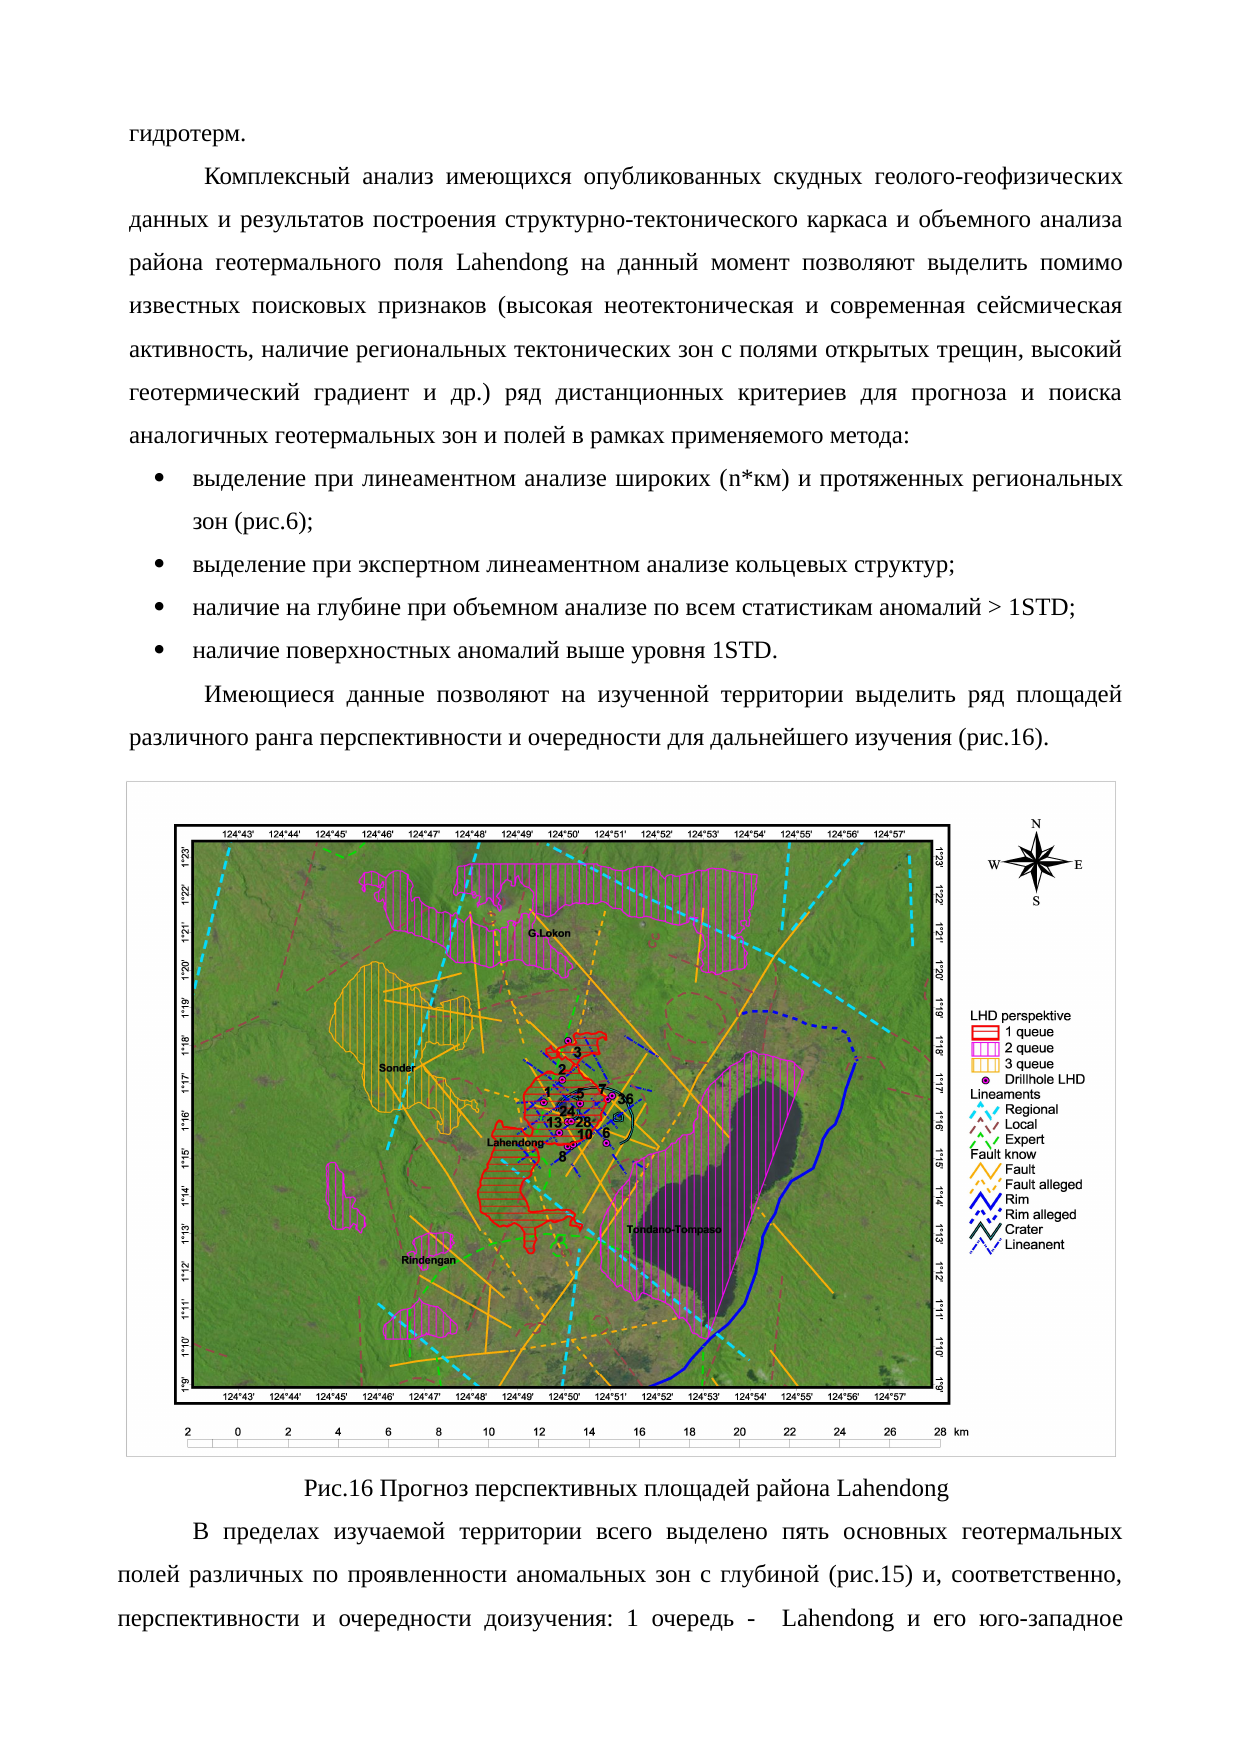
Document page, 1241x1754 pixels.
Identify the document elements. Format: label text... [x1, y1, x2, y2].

text Комплексный анализ имеющихся опубликованных скудных геолого-геофизических данных и результатов построения структурно-тектонического каркаса и объемного анализа района геотермального поля Lahendong на данный момент позволяют выделить помимо известных поисковых признаков (высокая неотектоническая и современная сейсмическая активность, наличие региональных тектонических зон с полями открытых трещин, высокий геотермический градиент и др.) ряд дистанционных критериев для прогноза и поиска аналогичных геотермальных зон и полей в рамках применяемого метода: [129, 161, 1123, 449]
list выделение при экспертном линеаментном анализе кольцевых структур; [155, 549, 1123, 578]
list наличие поверхностных аномалий выше уровня 1STD. [155, 636, 1123, 664]
text В пределах изучаемой территории всего выделено пять основных геотермальных полей различных по проявленности аномальных зон с глубиной (рис.15) и, соответственно, перспективности и очередности доизучения: 1 очередь - Lahendong и его юго-западное [117, 1516, 1123, 1631]
list наличие на глубине при объемном анализе по всем статистикам аномалий > 1STD; [155, 592, 1123, 621]
text гидротерм. [129, 118, 1123, 147]
text Имеющиеся данные позволяют на изученной территории выделить ряд площадей различного ранга перспективности и очередности для дальнейшего изучения (рис.16). [129, 679, 1123, 751]
list выделение при линеаментном анализе широких (n*км) и протяженных региональных зон (рис.6); [155, 463, 1123, 535]
picture [125, 780, 1116, 1459]
text Рис.16 Прогноз перспективных площадей района Lahendong [129, 765, 1123, 1502]
